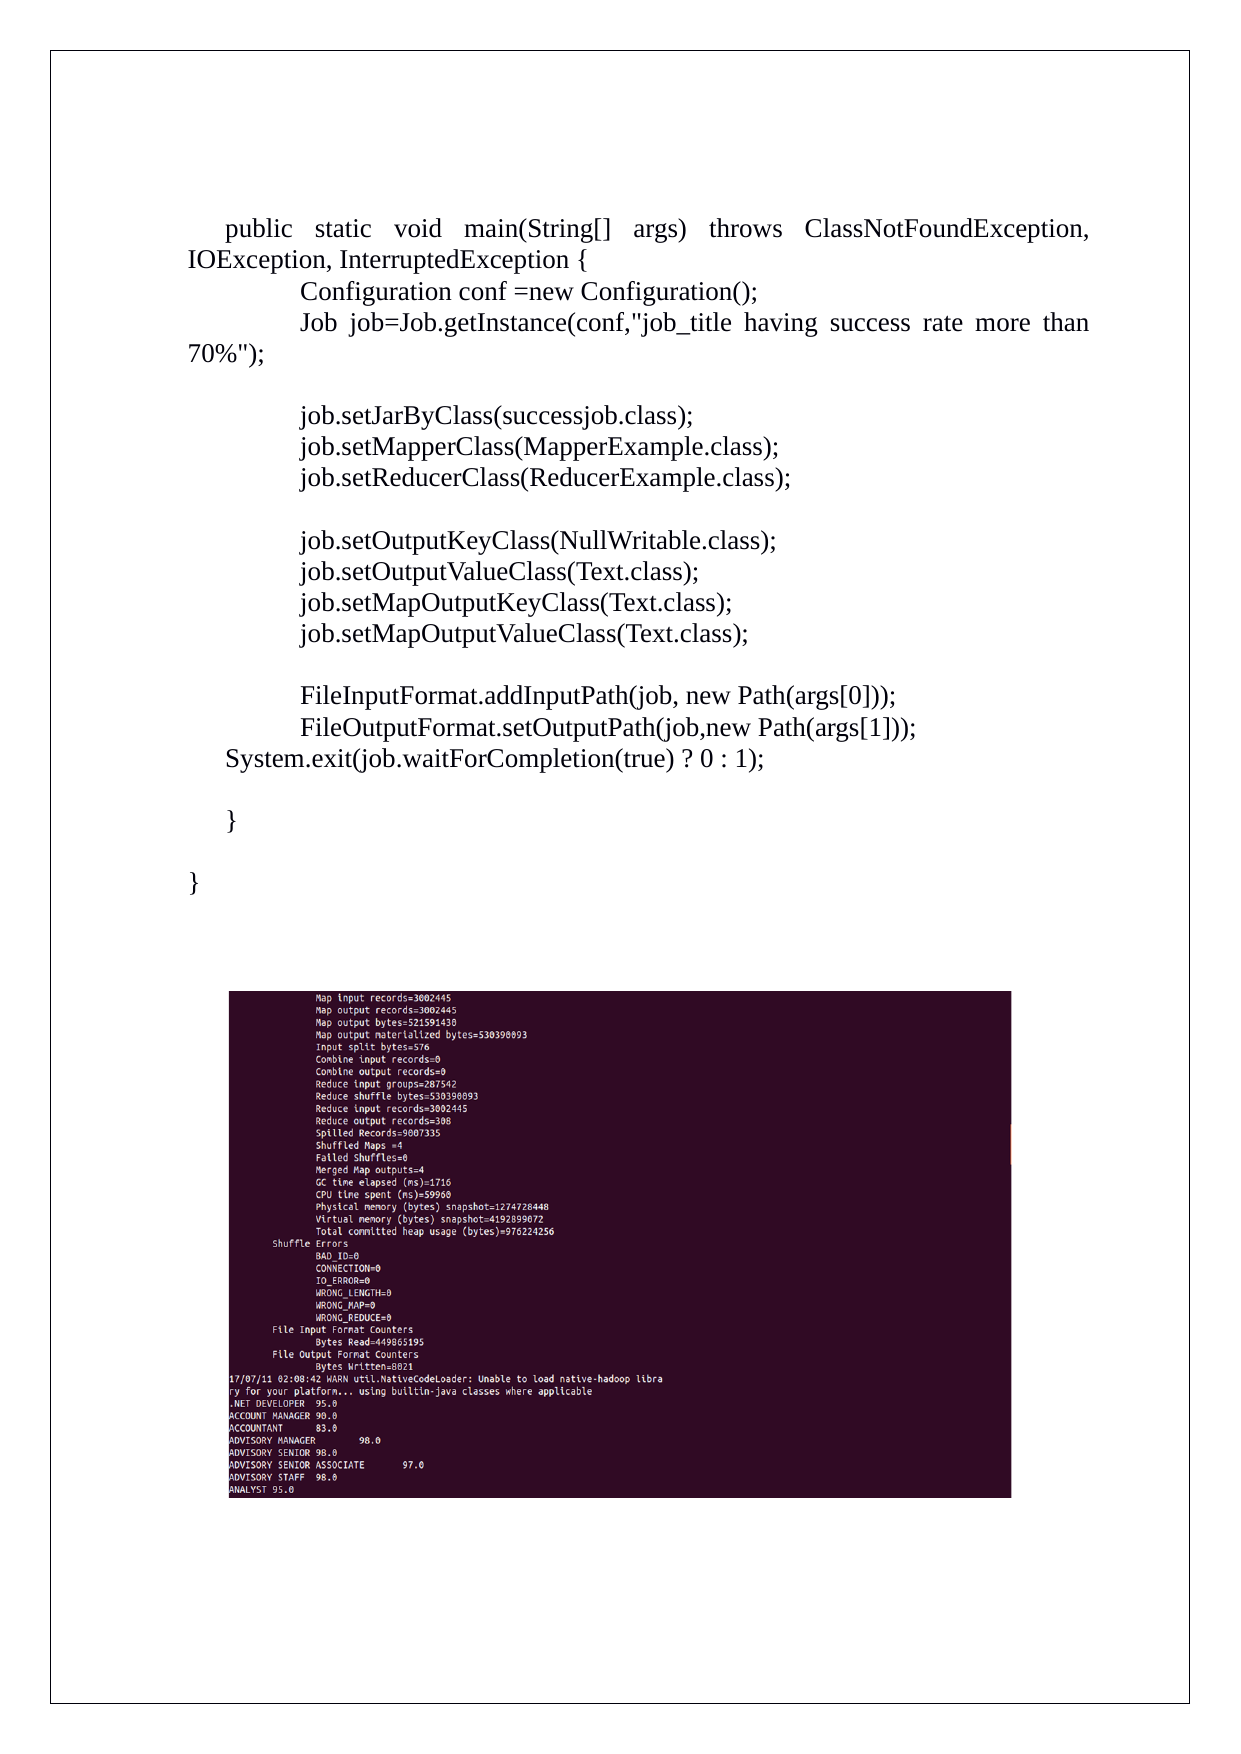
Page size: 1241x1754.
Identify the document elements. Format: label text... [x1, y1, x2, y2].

text job.setMapperClass(MapperExample.class); [187, 430, 1090, 461]
text public static void main(String[] args) throws ClassNotFoundException, IOException, InterruptedException { [187, 212, 1090, 274]
text FileInputFormat.addInputPath(job, new Path(args[0])); [187, 679, 1090, 711]
text job.setReducerClass(ReducerExample.class); [187, 461, 1090, 493]
picture [228, 991, 1012, 1498]
text System.exit(job.waitForCompletion(true) ? 0 : 1); [187, 742, 1090, 773]
text Job job=Job.getInstance(conf,"job_title having success rate more than 70%"); [187, 306, 1090, 368]
text job.setMapOutputKeyClass(Text.class); [187, 586, 1090, 617]
text job.setJarByClass(successjob.class); [187, 399, 1090, 430]
text Configuration conf =new Configuration(); [187, 274, 1090, 306]
text job.setMapOutputValueClass(Text.class); [187, 617, 1090, 648]
text job.setOutputValueClass(Text.class); [187, 555, 1090, 586]
text } [187, 866, 1090, 897]
text job.setOutputKeyClass(NullWritable.class); [187, 524, 1090, 555]
text FileOutputFormat.setOutputPath(job,new Path(args[1])); [187, 711, 1090, 742]
text } [187, 804, 1090, 835]
